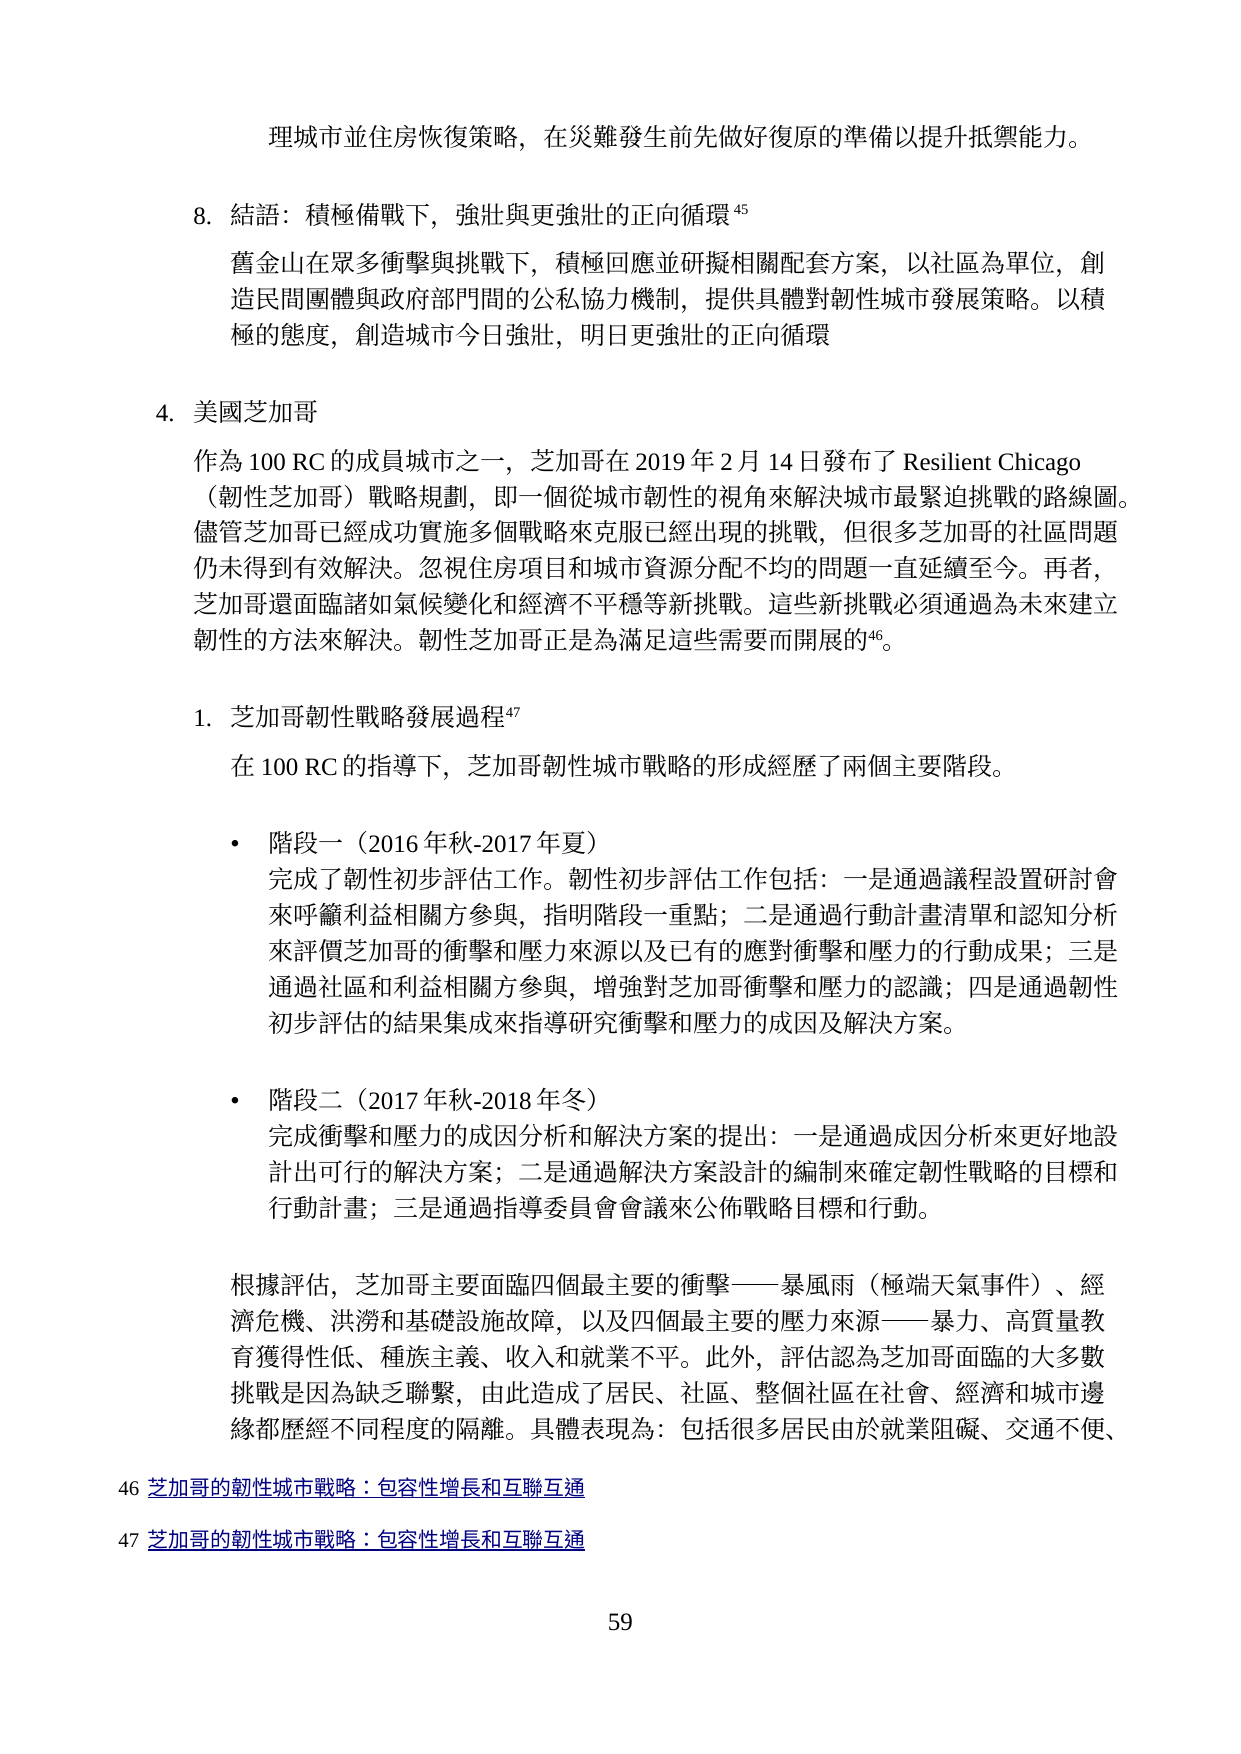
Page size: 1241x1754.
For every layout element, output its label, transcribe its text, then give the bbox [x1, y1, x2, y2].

list 結語：積極備戰下，強壯與更強壯的正向循環45 [193, 195, 1122, 231]
list 根據評估，芝加哥主要面臨四個最主要的衝擊——暴風雨（極端天氣事件）、經濟危機、洪澇和基礎設施故障，以及四個最主要的壓力來源——暴力、高質量教育獲得性低、種族主義、收入和就業不平。此外，評估認為芝加哥面臨的大多數挑戰是因為缺乏聯繫，由此造成了居民、社區、整個社區在社會、經濟和城市邊緣都歷經不同程度的隔離。具體表現為：包括很多居民由於就業阻礙、交通不便、教育資源有限而缺乏經濟上的機會；部分居民因缺少可負擔的住房而與社區缺乏聯繫；由於缺少社會凝聚力和社區意願，部分居民在數次的危機和極端天氣中覺得缺乏聯繫。 [193, 1266, 1122, 1445]
list 芝加哥韌性戰略發展過程 [193, 698, 1122, 734]
list 階段一（2016年秋-2017年夏） 完成了韌性初步評估工作。韌性初步評估工作包括：一是通過議程設置研討會來呼籲利益相關方參與，指明階段一重點；二是通過行動計畫清單和認知分析來評價芝加哥的衝擊和壓力來源以及已有的應對衝擊和壓力的行動成果；三是通過社區和利益相關方參與，增強對芝加哥衝擊和壓力的認識；四是通過韌性初步評估的結果集成來指導研究衝擊和壓力的成因及解決方案。 [231, 824, 1122, 1068]
list 在100 RC的指導下，芝加哥韌性城市戰略的形成經歷了兩個主要階段。 [193, 747, 1122, 811]
list 芝加哥的韌性城市戰略：包容性增長和互聯互通 [118, 1525, 1122, 1578]
list 舊金山在眾多衝擊與挑戰下，積極回應並研擬相關配套方案，以社區為單位，創造民間團體與政府部門間的公私協力機制，提供具體對韌性城市發展策略。以積極的態度，創造城市今日強壯，明日更強壯的正向循環 [193, 244, 1122, 380]
list 芝加哥的韌性城市戰略：包容性增長和互聯互通 [118, 1473, 1122, 1525]
list 作為100 RC的成員城市之一，芝加哥在2019年2月14日發布了Resilient Chicago（韌性芝加哥）戰略規劃，即一個從城市韌性的視角來解決城市最緊迫挑戰的路線圖。儘管芝加哥已經成功實施多個戰略來克服已經出現的挑戰，但很多芝加哥的社區問題仍未得到有效解決。忽視住房項目和城市資源分配不均的問題一直延續至今。再者，芝加哥還面臨諸如氣候變化和經濟不平穩等新挑戰。這些新挑戰必須通過為未來建立韌性的方法來解決。韌性芝加哥正是為滿足這些需要而開展的。 [156, 441, 1122, 686]
list 階段二（2017年秋-2018年冬） 完成衝擊和壓力的成因分析和解決方案的提出：一是通過成因分析來更好地設計出可行的解決方案；二是通過解決方案設計的編制來確定韌性戰略的目標和行動計畫；三是通過指導委員會會議來公佈戰略目標和行動。 [231, 1081, 1122, 1253]
list 美國芝加哥 [156, 393, 1122, 429]
list 理城市並住房恢復策略，在災難發生前先做好復原的準備以提升抵禦能力。 [231, 118, 1122, 183]
